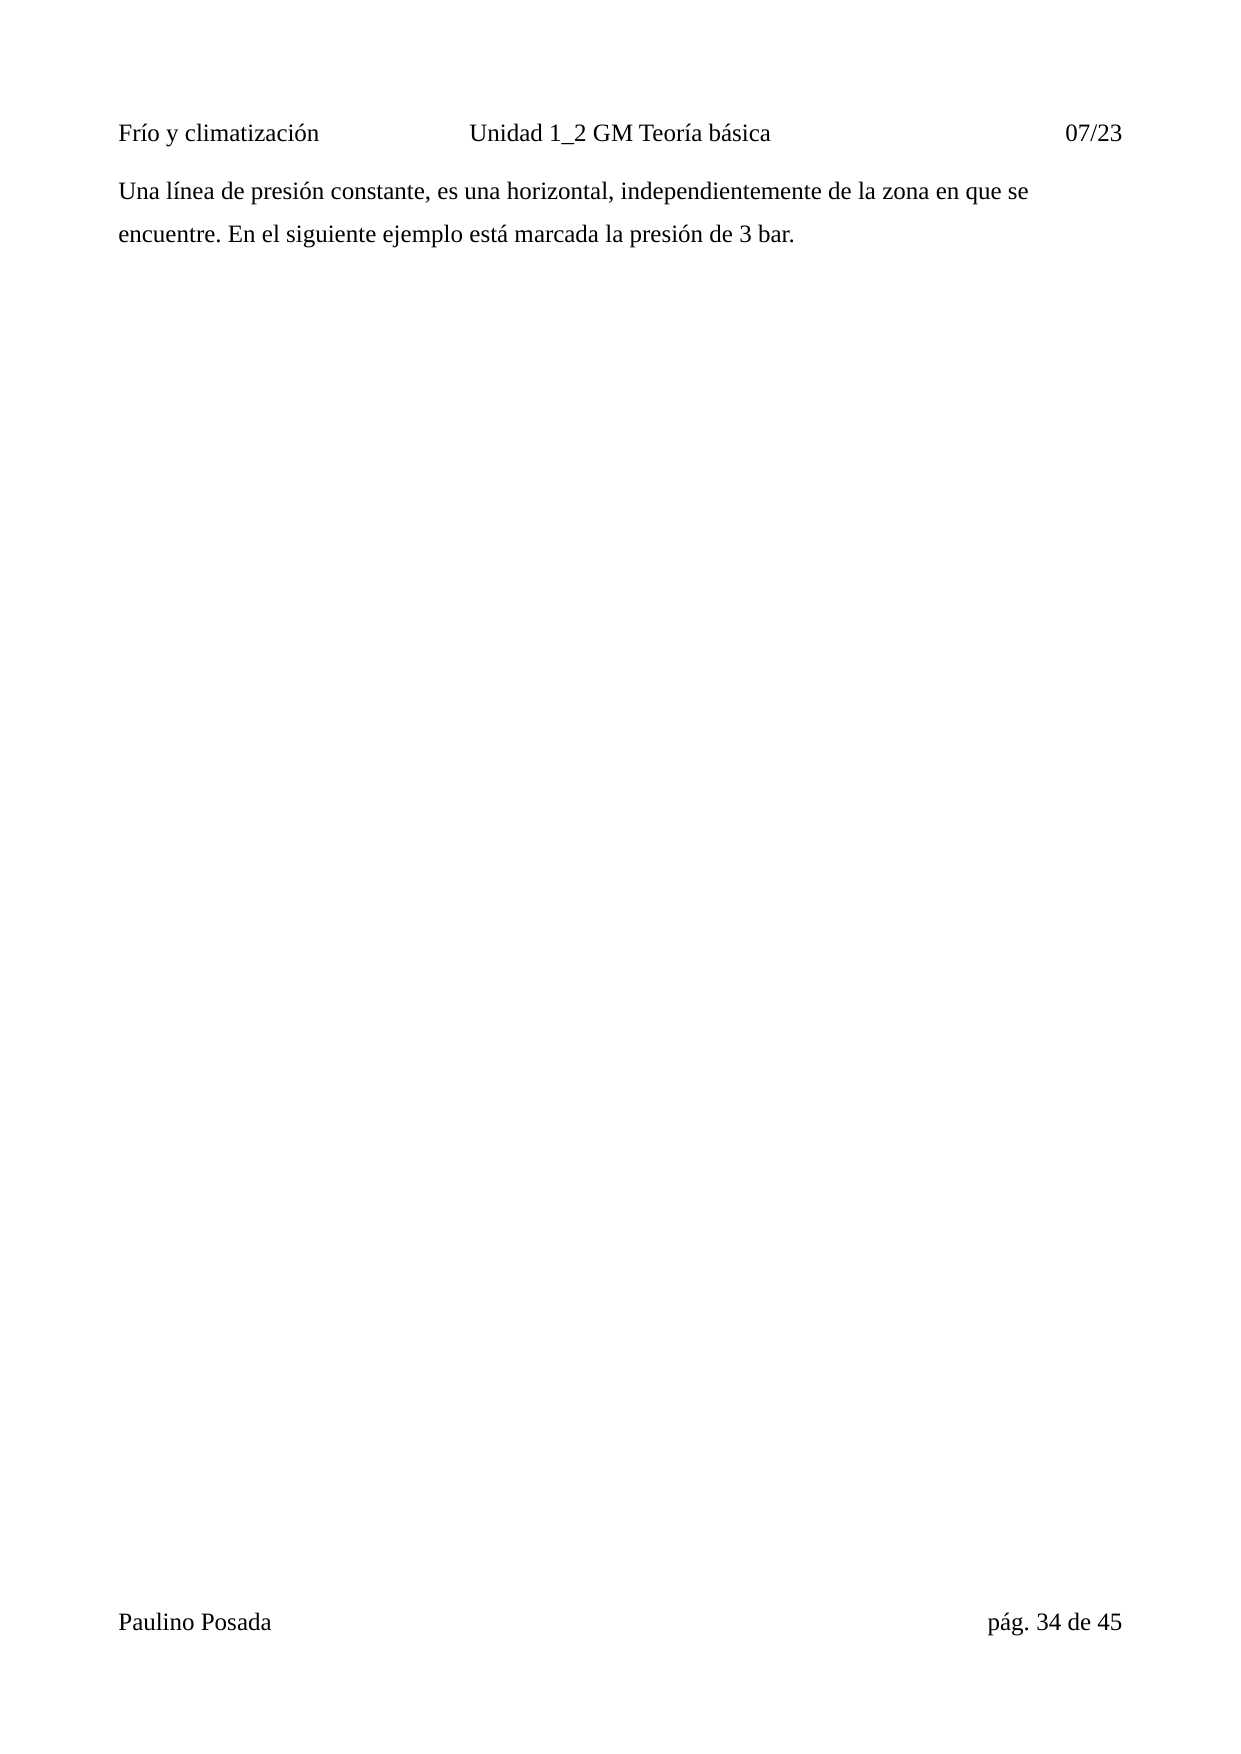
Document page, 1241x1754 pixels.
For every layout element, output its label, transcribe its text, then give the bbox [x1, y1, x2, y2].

text Una línea de presión constante, es una horizontal, independientemente de la zona en que se encuentre. En el siguiente ejemplo está marcada la presión de 3 bar. [118, 176, 1122, 248]
